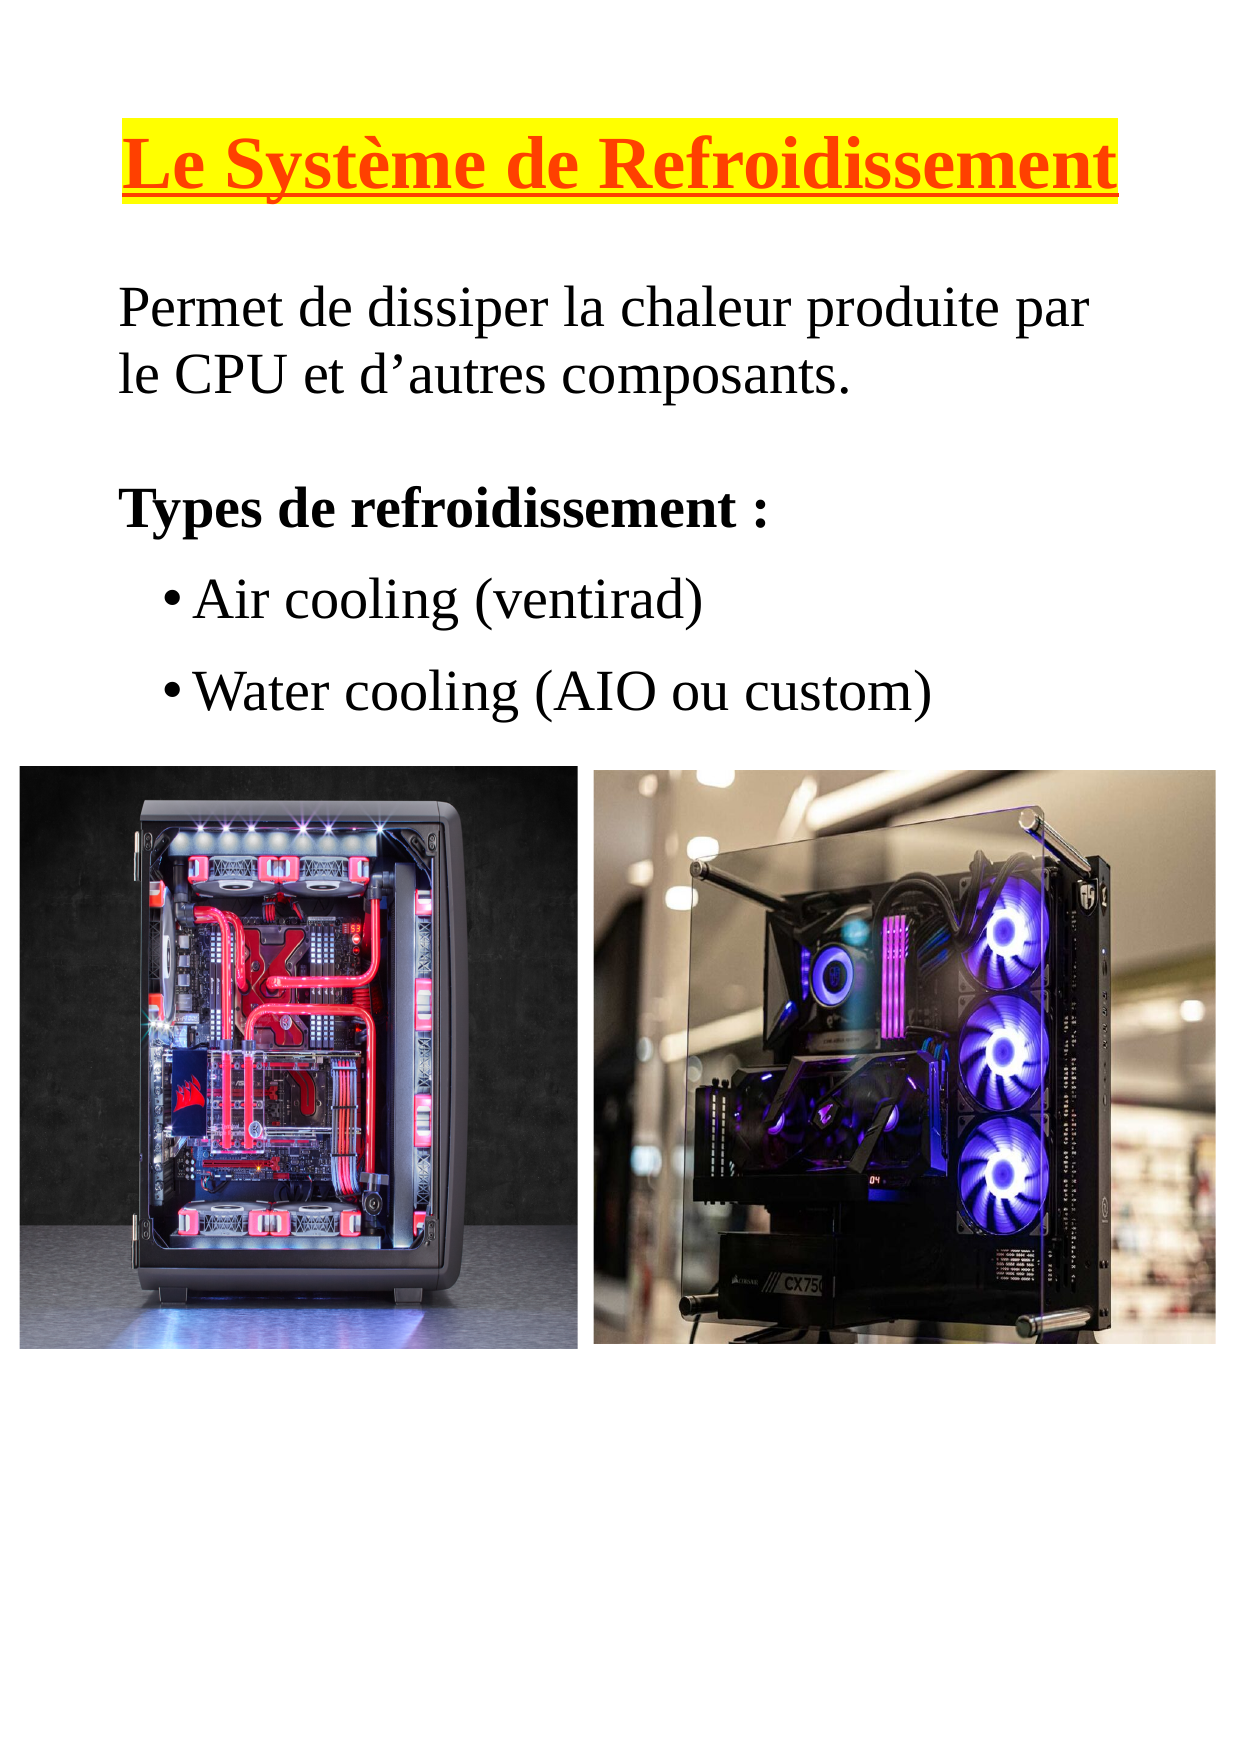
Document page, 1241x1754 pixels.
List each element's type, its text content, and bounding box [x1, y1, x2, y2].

text Permet de dissiper la chaleur produite par le CPU et d’autres composants. [118, 271, 1122, 406]
list Air cooling (ventirad) [162, 564, 1122, 631]
text Le Système de Refroidissement [118, 118, 1122, 204]
list Water cooling (AIO ou custom) [162, 656, 1122, 723]
picture [19, 766, 578, 1349]
text Types de refroidissement : [118, 473, 1122, 540]
picture [593, 770, 1216, 1344]
